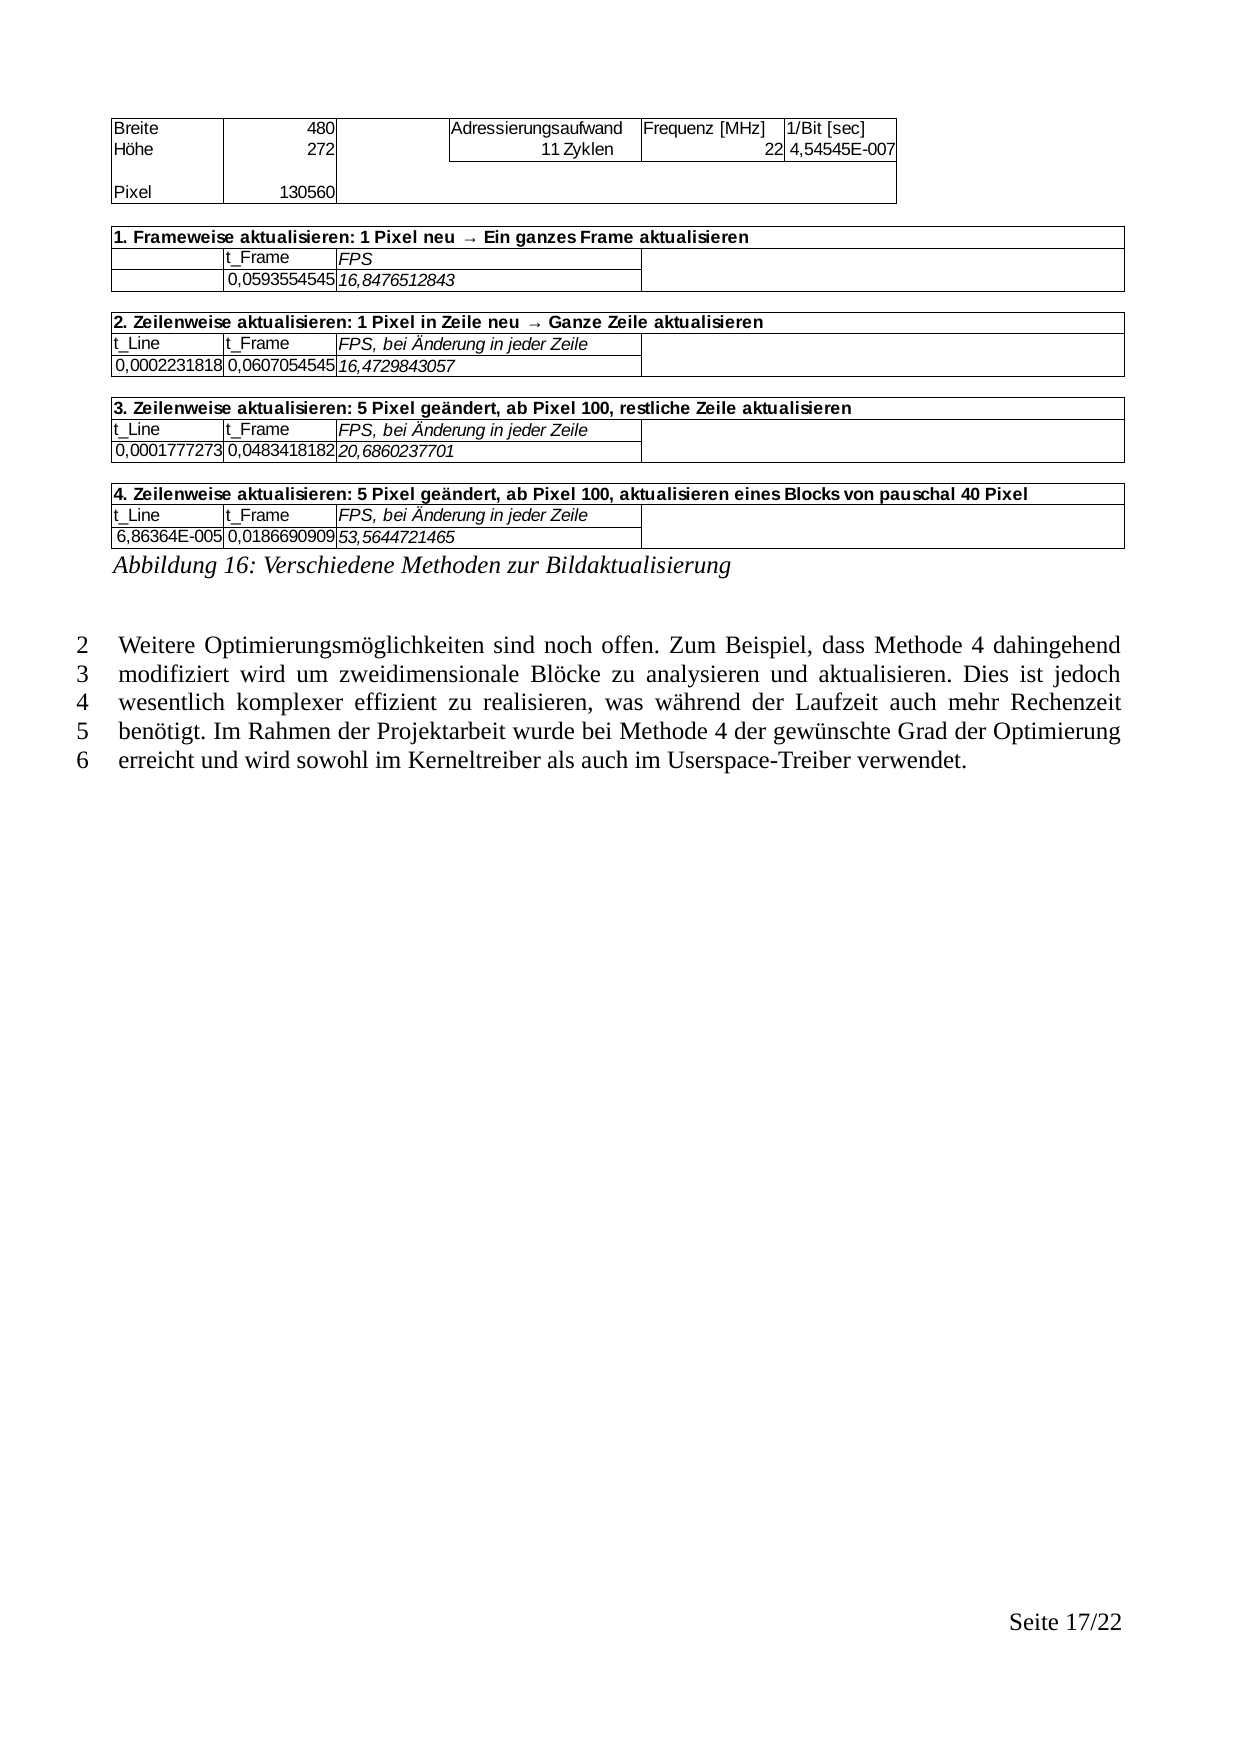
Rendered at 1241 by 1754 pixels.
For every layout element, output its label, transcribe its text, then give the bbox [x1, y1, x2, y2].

text Abbildung 16: Verschiedene Methoden zur Bildaktualisierung [113, 131, 1127, 579]
subtitle Weitere Optimierungsmöglichkeiten sind noch offen. Zum Beispiel, dass Methode 4 dahingehend modifiziert wird um zweidimensionale Blöcke zu analysieren und aktualisieren. Dies ist jedoch wesentlich komplexer effizient zu realisieren, was während der Laufzeit auch mehr Rechenzeit benötigt. Im Rahmen der Projektarbeit wurde bei Methode 4 der gewünschte Grad der Optimierung erreicht und wird sowohl im Kerneltreiber als auch im Userspace-Treiber verwendet. [118, 630, 1122, 774]
